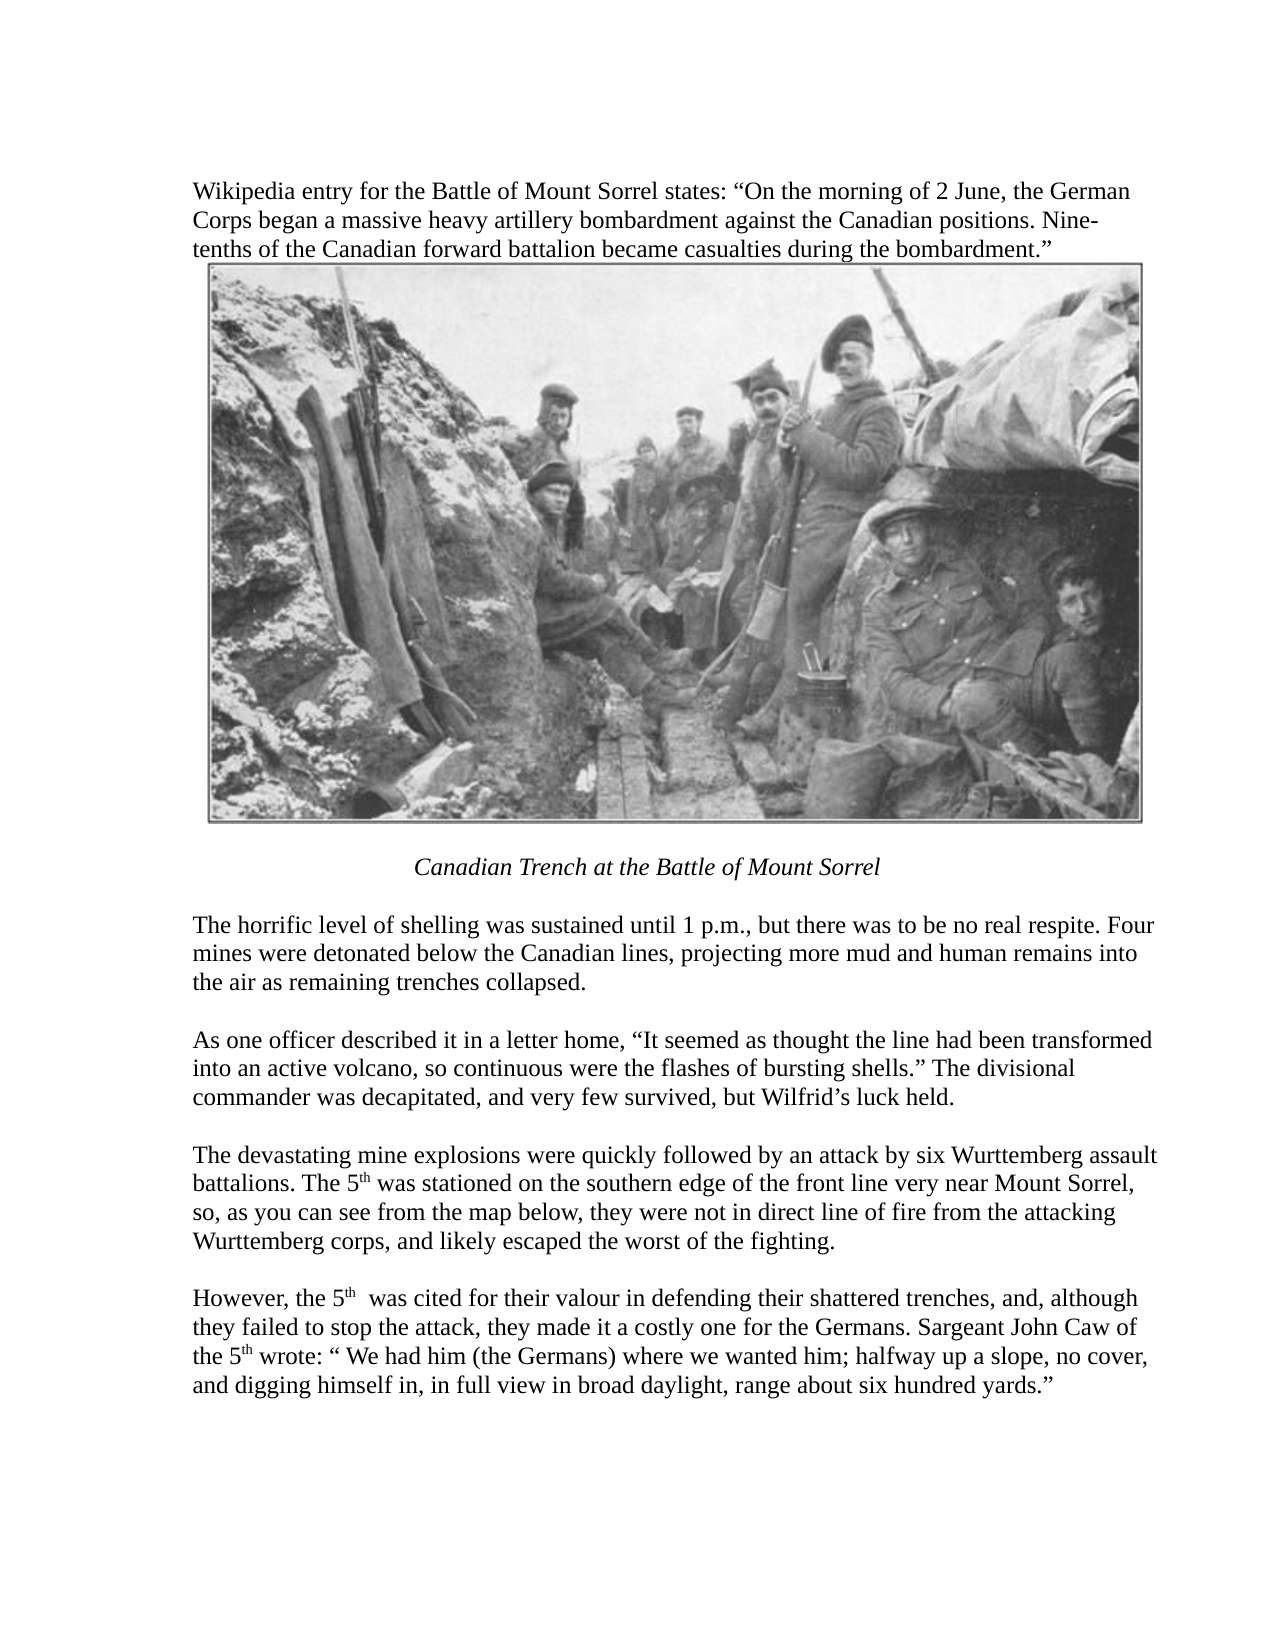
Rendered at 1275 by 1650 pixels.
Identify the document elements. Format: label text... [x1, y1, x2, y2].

text However, the 5th was cited for their valour in defending their shattered trenches, and, although they failed to stop the attack, they made it a costly one for the Germans. Sargeant John Caw of the 5th wrote: “ We had him (the Germans) where we wanted him; halfway up a slope, no cover, and digging himself in, in full view in broad daylight, range about six hundred yards.” [192, 1283, 1158, 1398]
picture [207, 262, 1143, 824]
text The devastating mine explosions were quickly followed by an attack by six Wurttemberg assault battalions. The 5th was stationed on the southern edge of the front line very near Mount Sorrel, so, as you can see from the map below, they were not in direct line of fire from the attacking Wurttemberg corps, and likely escaped the worst of the fighting. [192, 1140, 1158, 1255]
text Wikipedia entry for the Battle of Mount Sorrel states: “On the morning of 2 June, the German Corps began a massive heavy artillery bombardment against the Canadian positions. Nine-tenths of the Canadian forward battalion became casualties during the bombardment.” [192, 176, 1158, 263]
text Canadian Trench at the Battle of Mount Sorrel [192, 852, 1158, 881]
text As one officer described it in a letter home, “It seemed as thought the line had been transformed into an active volcano, so continuous were the flashes of bursting shells.” The divisional commander was decapitated, and very few survived, but Wilfrid’s luck held. [192, 1025, 1158, 1111]
text The horrific level of shelling was sustained until 1 p.m., but there was to be no real respite. Four mines were detonated below the Canadian lines, projecting more mud and human remains into the air as remaining trenches collapsed. [192, 910, 1158, 996]
